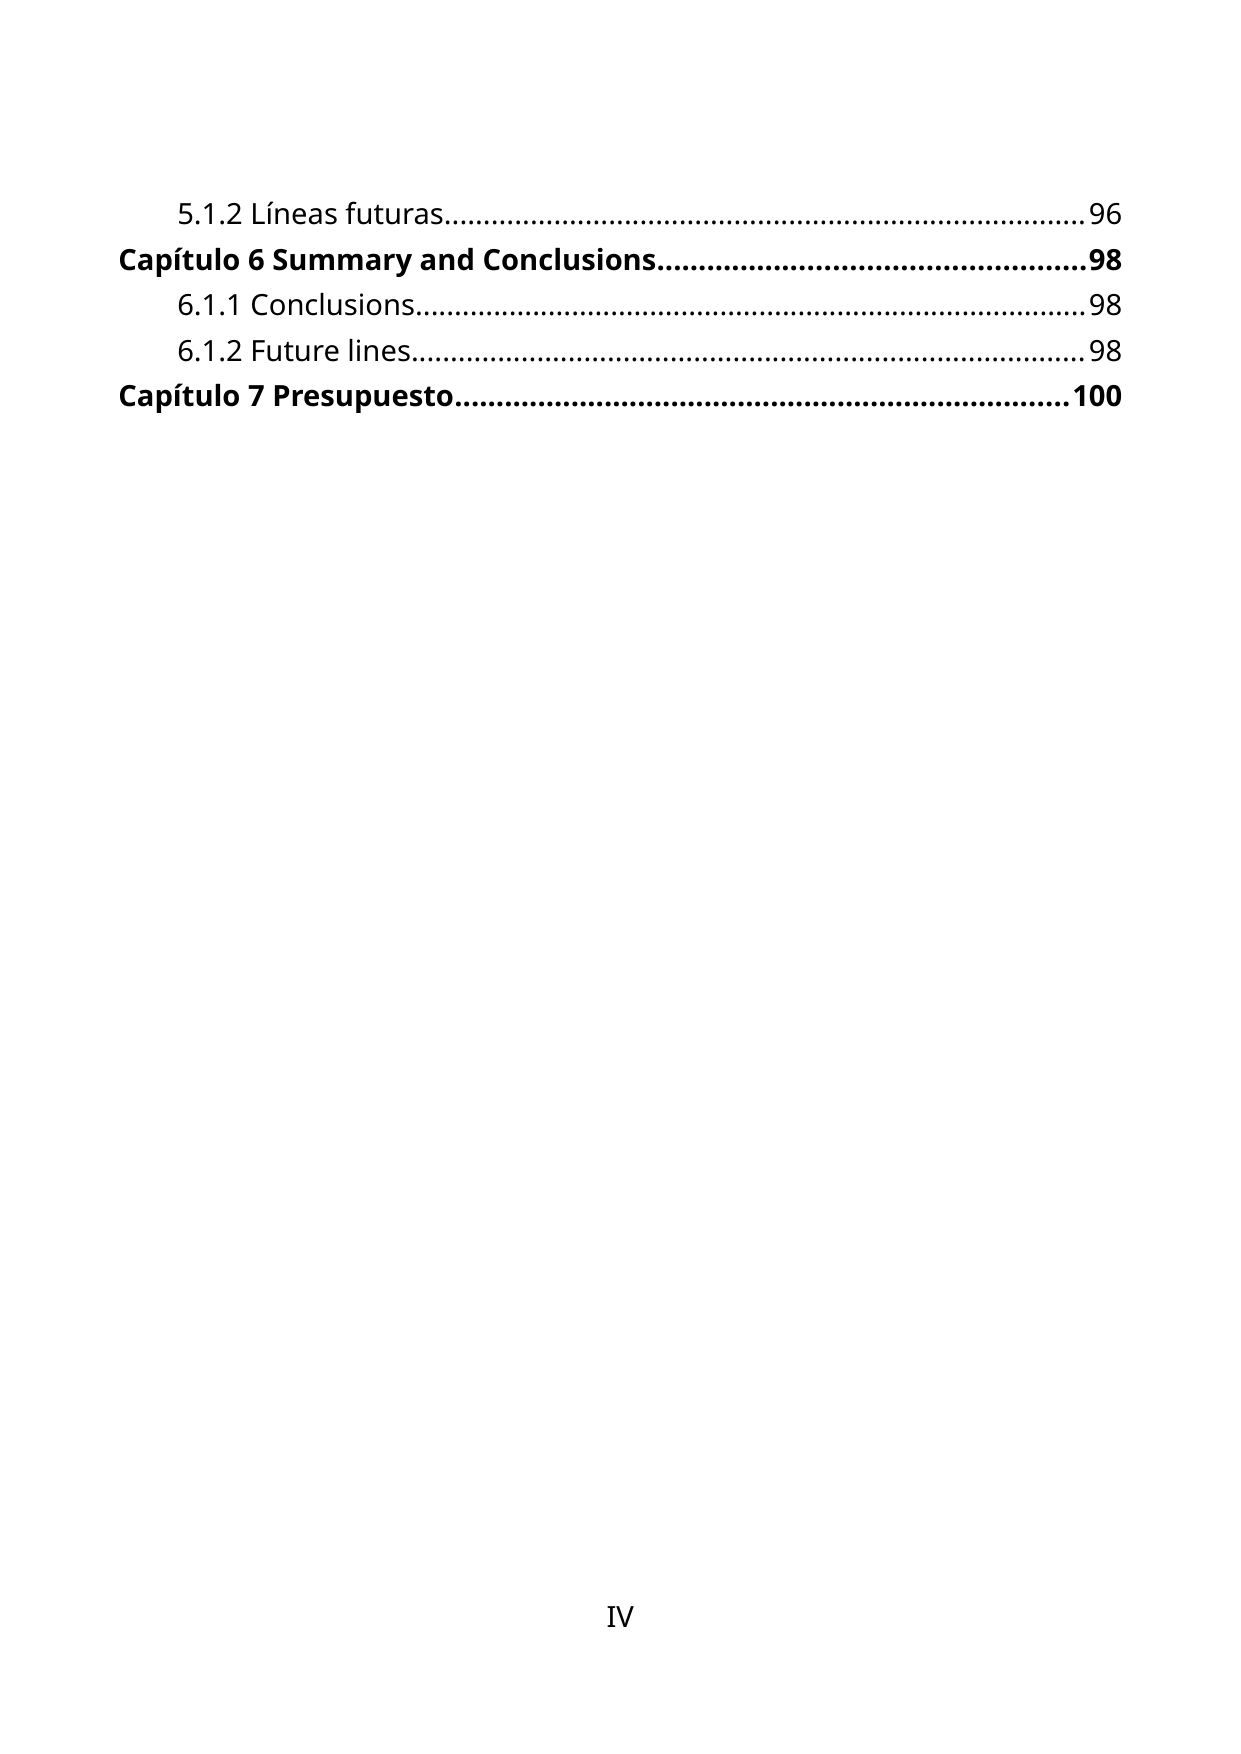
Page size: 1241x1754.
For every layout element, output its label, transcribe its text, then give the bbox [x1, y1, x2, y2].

text 5.1.2 Líneas futuras 96 [177, 193, 1122, 233]
text Capítulo 6 Summary and Conclusions 98 [118, 239, 1122, 278]
text Capítulo 7 Presupuesto 100 [118, 376, 1122, 415]
text 6.1.2 Future lines 98 [177, 330, 1122, 370]
text 6.1.1 Conclusions 98 [177, 284, 1122, 324]
